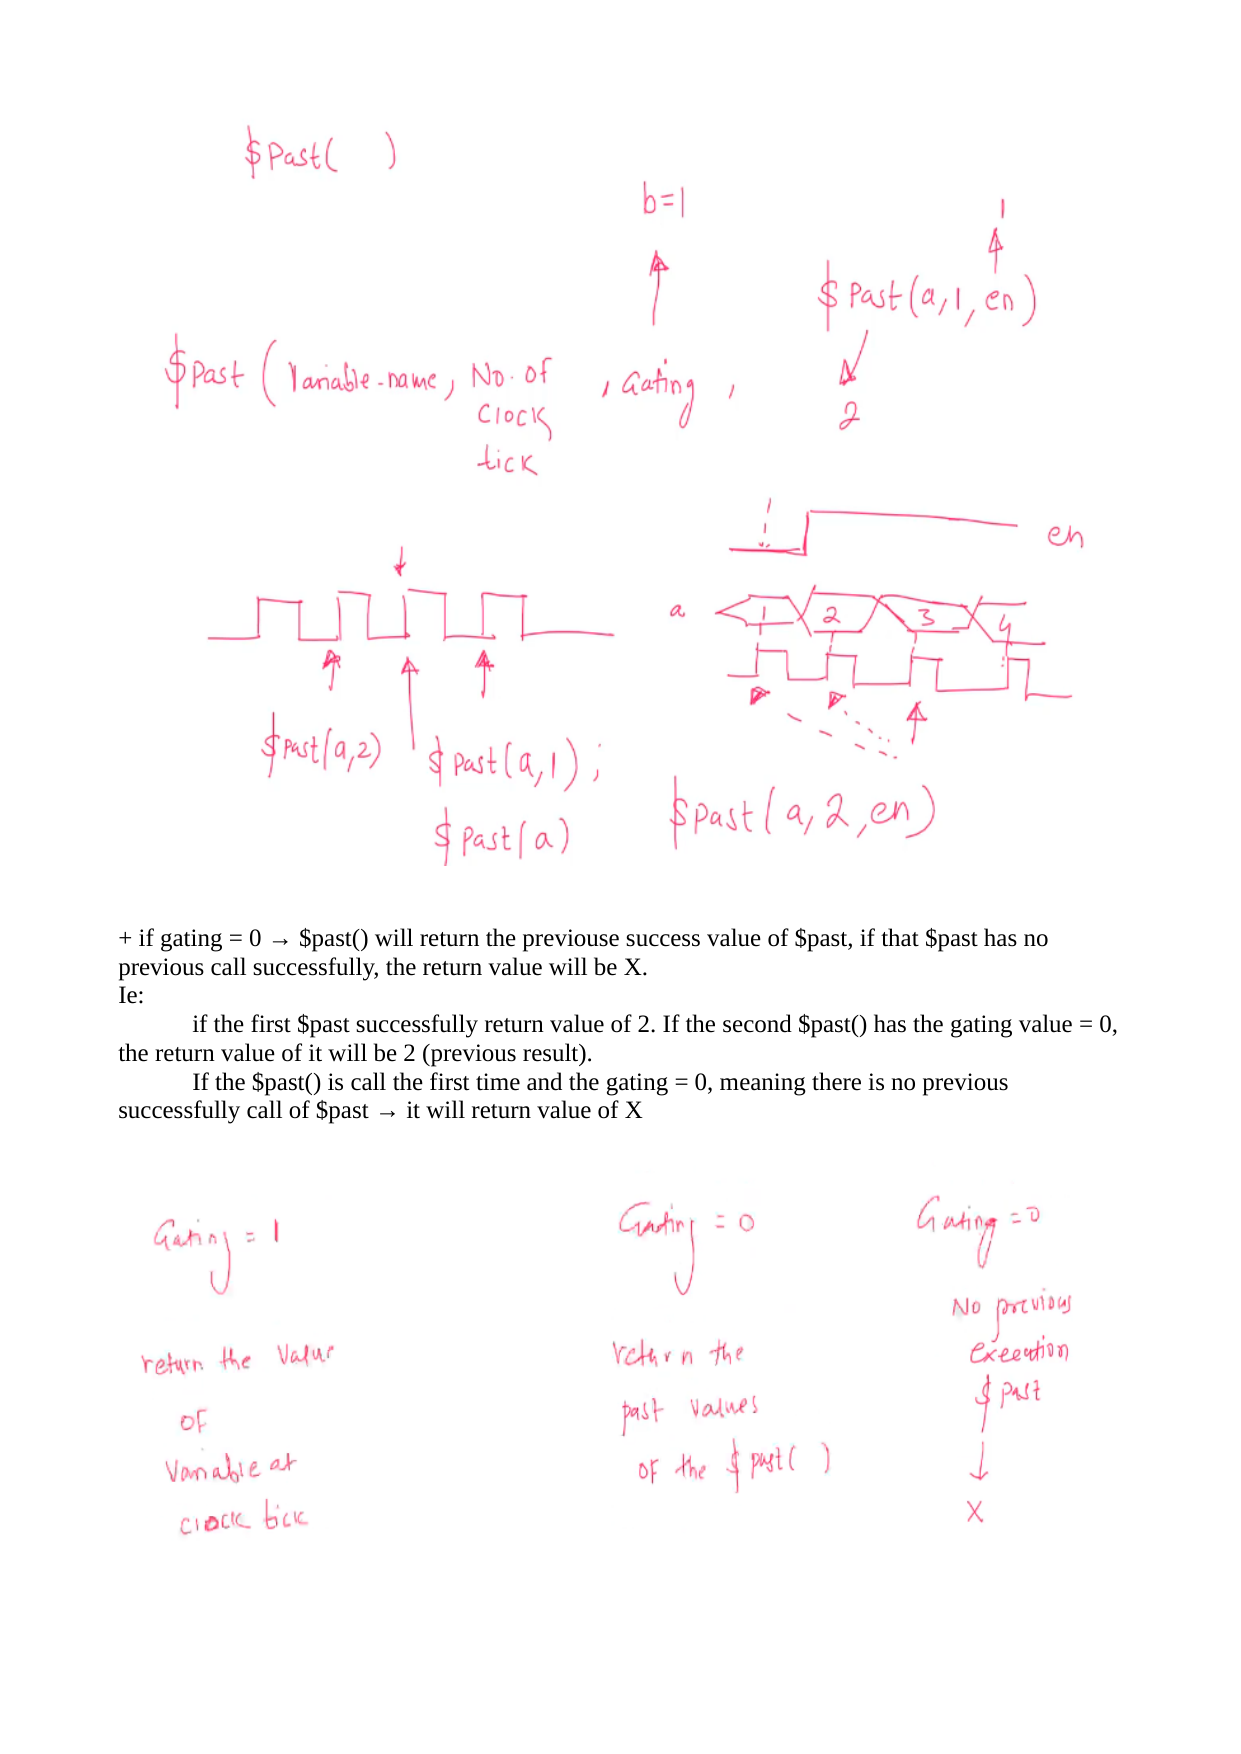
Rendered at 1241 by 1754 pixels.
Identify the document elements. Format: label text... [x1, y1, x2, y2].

text Ie: [118, 981, 1122, 1009]
text If the $past() is call the first time and the gating = 0, meaning there is no previous successfully call of $past → it will return value of X [118, 1067, 1122, 1124]
picture [118, 1153, 1123, 1546]
picture [118, 118, 1123, 866]
text if the first $past successfully return value of 2. If the second $past() has the gating value = 0, the return value of it will be 2 (previous result). [118, 1009, 1122, 1067]
text + if gating = 0 → $past() will return the previouse success value of $past, if that $past has no previous call successfully, the return value will be X. [118, 923, 1122, 981]
